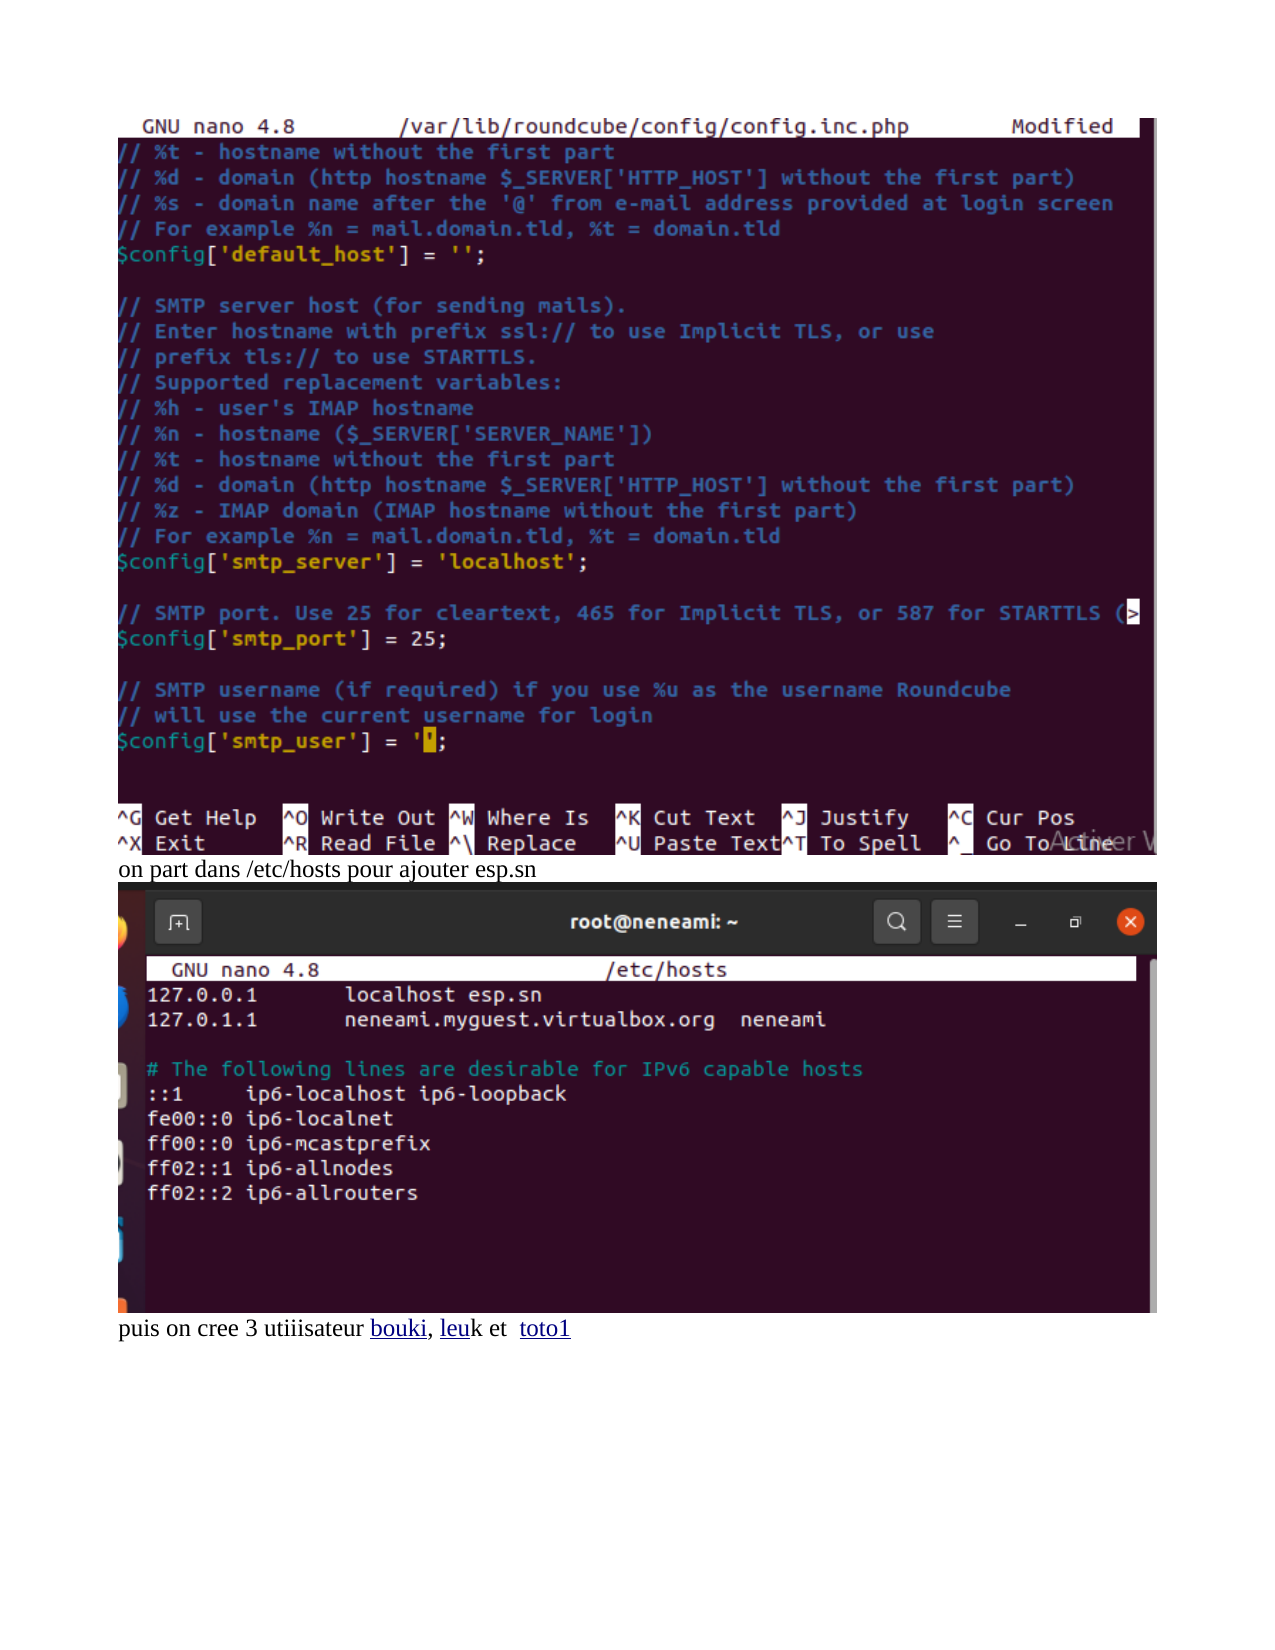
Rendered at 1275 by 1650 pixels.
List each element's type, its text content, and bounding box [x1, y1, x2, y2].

text on part dans /etc/hosts pour ajouter esp.sn [118, 855, 1157, 882]
picture [118, 118, 1157, 855]
picture [118, 882, 1157, 1313]
text puis on cree 3 utiiisateur bouki, leuk et toto1 [118, 1313, 1157, 1342]
